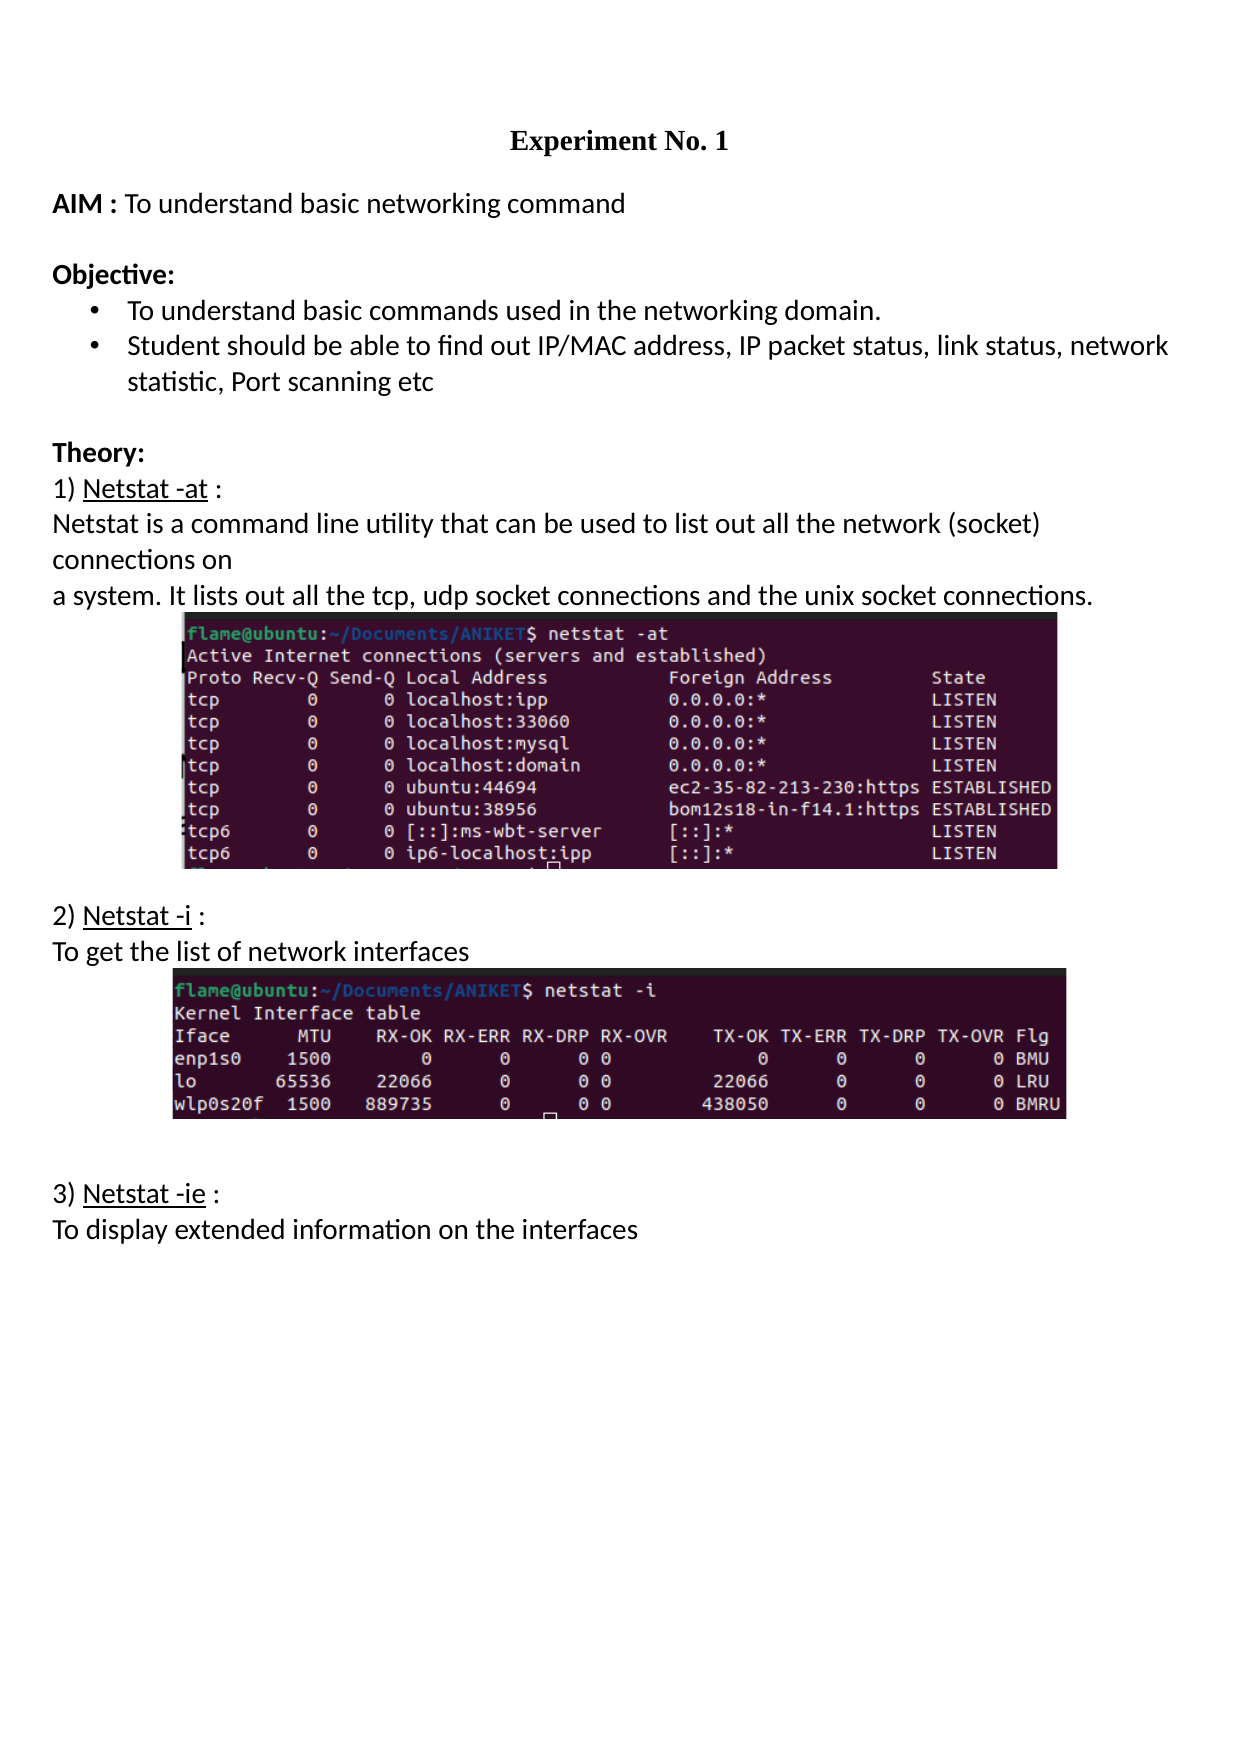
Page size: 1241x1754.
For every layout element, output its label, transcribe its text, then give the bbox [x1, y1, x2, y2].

text a system. It lists out all the tcp, udp socket connections and the unix socket connections. [52, 577, 1187, 612]
text To get the list of network interfaces [52, 933, 1187, 969]
list To understand basic commands used in the networking domain. [89, 292, 1187, 327]
text 2) Netstat -i : [52, 897, 1187, 933]
text 3) Netstat -ie : [52, 1176, 1187, 1211]
text Experiment No. 1 [52, 123, 1187, 156]
text Theory: [52, 434, 1187, 470]
text To display extended information on the interfaces [52, 1211, 1187, 1247]
list Student should be able to find out IP/MAC address, IP packet status, link status, network statistic, Port scanning etc [89, 327, 1187, 399]
text Objective: [52, 256, 1187, 292]
text AIM : To understand basic networking command [52, 185, 1187, 221]
text 1) Netstat -at : [52, 470, 1187, 506]
text Netstat is a command line utility that can be used to list out all the network (socket) connections on [52, 506, 1187, 577]
